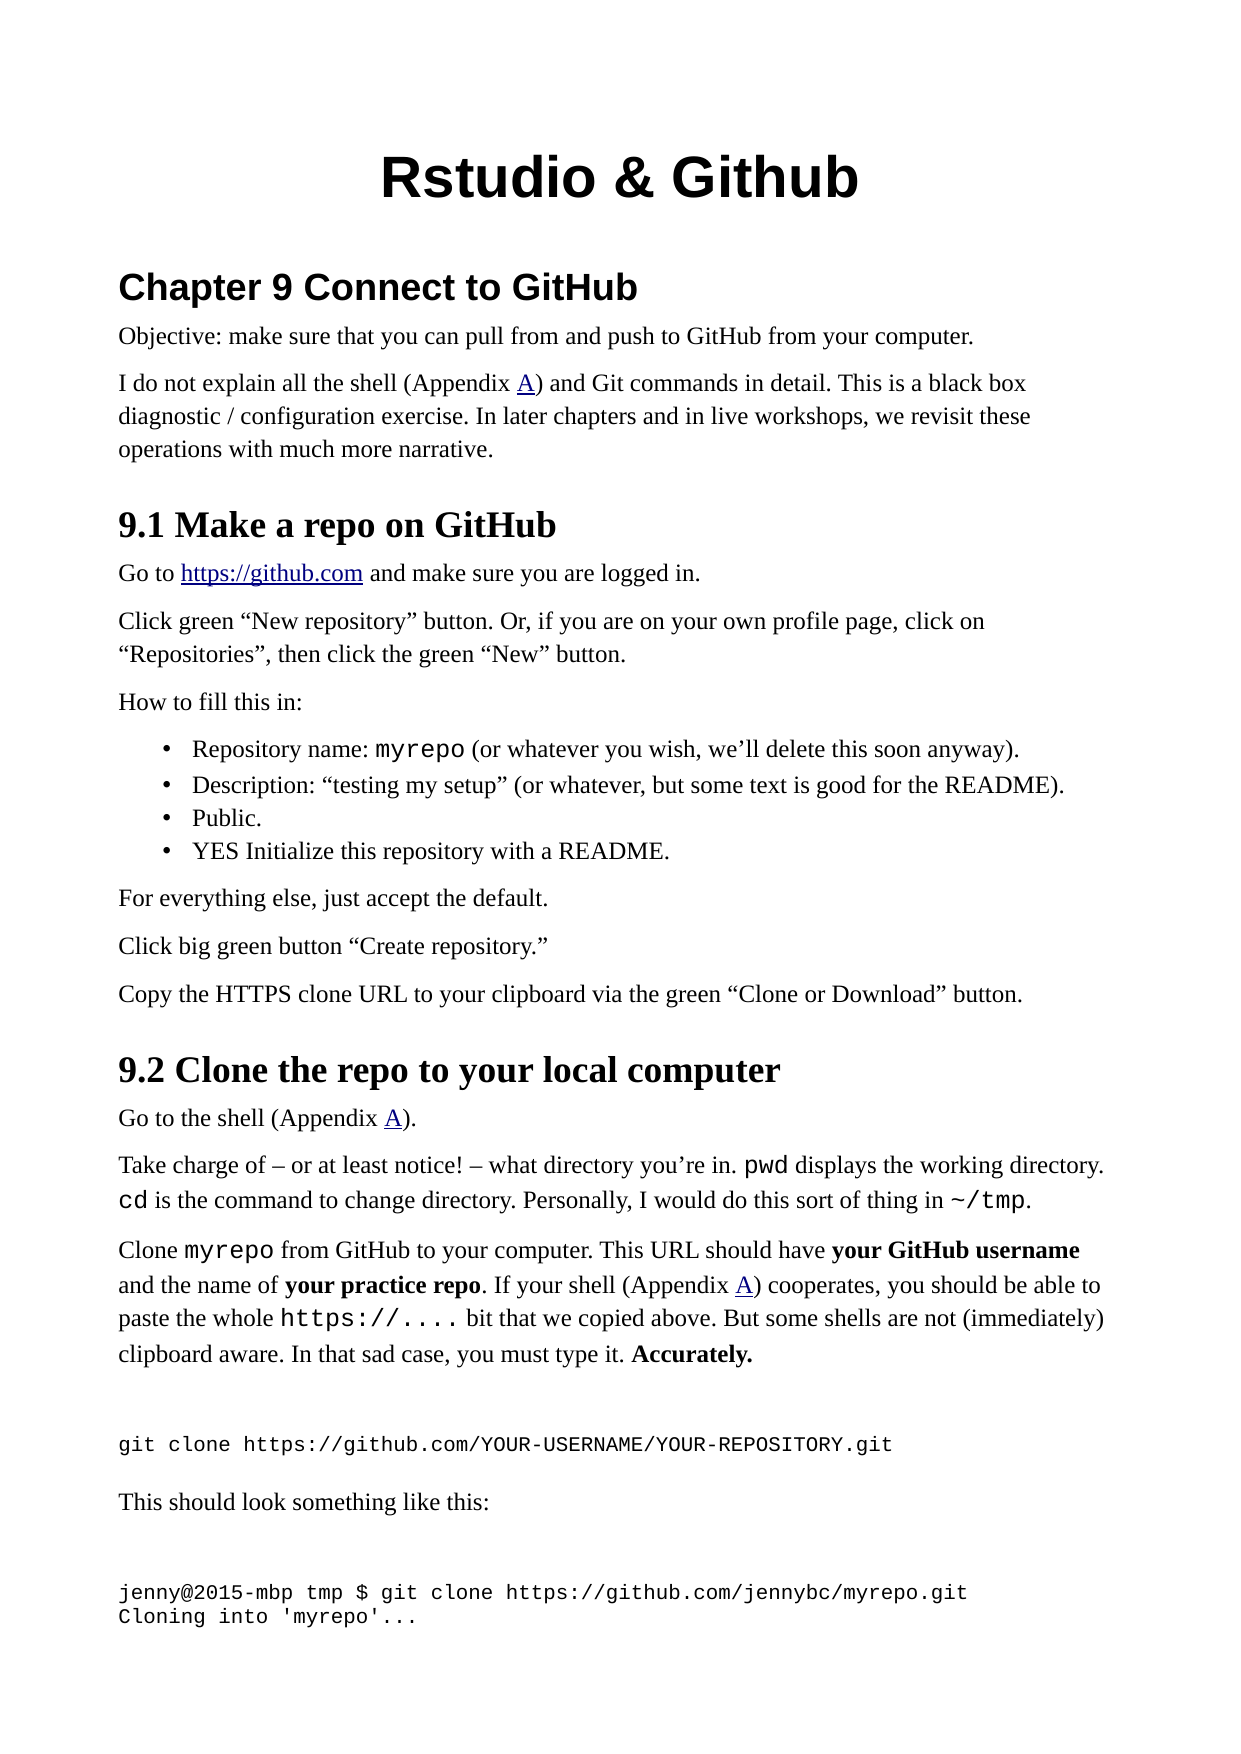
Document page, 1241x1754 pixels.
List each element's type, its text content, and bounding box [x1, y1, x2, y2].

text Click green “New repository” button. Or, if you are on your own profile page, click on “Repositories”, then click the green “New” button. [118, 606, 1122, 668]
text Take charge of – or at least notice! – what directory you’re in. pwd displays the working directory. cd is the command to change directory. Personally, I would do this sort of thing in ~/tmp. [118, 1150, 1122, 1216]
subtitle Chapter 9 Connect to GitHub [118, 265, 1122, 308]
text Go to https://github.com and make sure you are logged in. [118, 558, 1122, 587]
text Clone myrepo from GitHub to your computer. This URL should have your GitHub username and the name of your practice repo. If your shell (Appendix A) cooperates, you should be able to paste the whole https://.... bit that we copied above. But some shells are not (immediately) clipboard aware. In that sad case, you must type it. Accurately. [118, 1235, 1122, 1367]
text For everything else, just accept the default. [118, 883, 1122, 912]
subtitle 9.1 Make a repo on GitHub [118, 503, 1122, 546]
text jenny@2015-mbp tmp $ git clone https://github.com/jennybc/myrepo.git [118, 1582, 1122, 1606]
list Public. [162, 803, 1122, 832]
text I do not explain all the shell (Appendix A) and Git commands in detail. This is a black box diagnostic / configuration exercise. In later chapters and in live workshops, we revisit these operations with much more narrative. [118, 368, 1122, 463]
text Objective: make sure that you can pull from and push to GitHub from your computer. [118, 321, 1122, 349]
list Description: “testing my setup” (or whatever, but some text is good for the README). [162, 770, 1122, 798]
list Repository name: myrepo (or whatever you wish, we’ll delete this soon anyway). [162, 734, 1122, 765]
text How to fill this in: [118, 687, 1122, 716]
list YES Initialize this repository with a README. [162, 836, 1122, 864]
text Click big green button “Create repository.” [118, 931, 1122, 960]
text Cloning into 'myrepo'... [118, 1606, 1122, 1629]
subtitle 9.2 Clone the repo to your local computer [118, 1047, 1122, 1090]
text git clone https://github.com/YOUR-USERNAME/YOUR-REPOSITORY.git [118, 1434, 1122, 1457]
text Copy the HTTPS clone URL to your clipboard via the green “Clone or Download” button. [118, 979, 1122, 1007]
text This should look something like this: [118, 1487, 1122, 1516]
text Go to the shell (Appendix A). [118, 1103, 1122, 1131]
